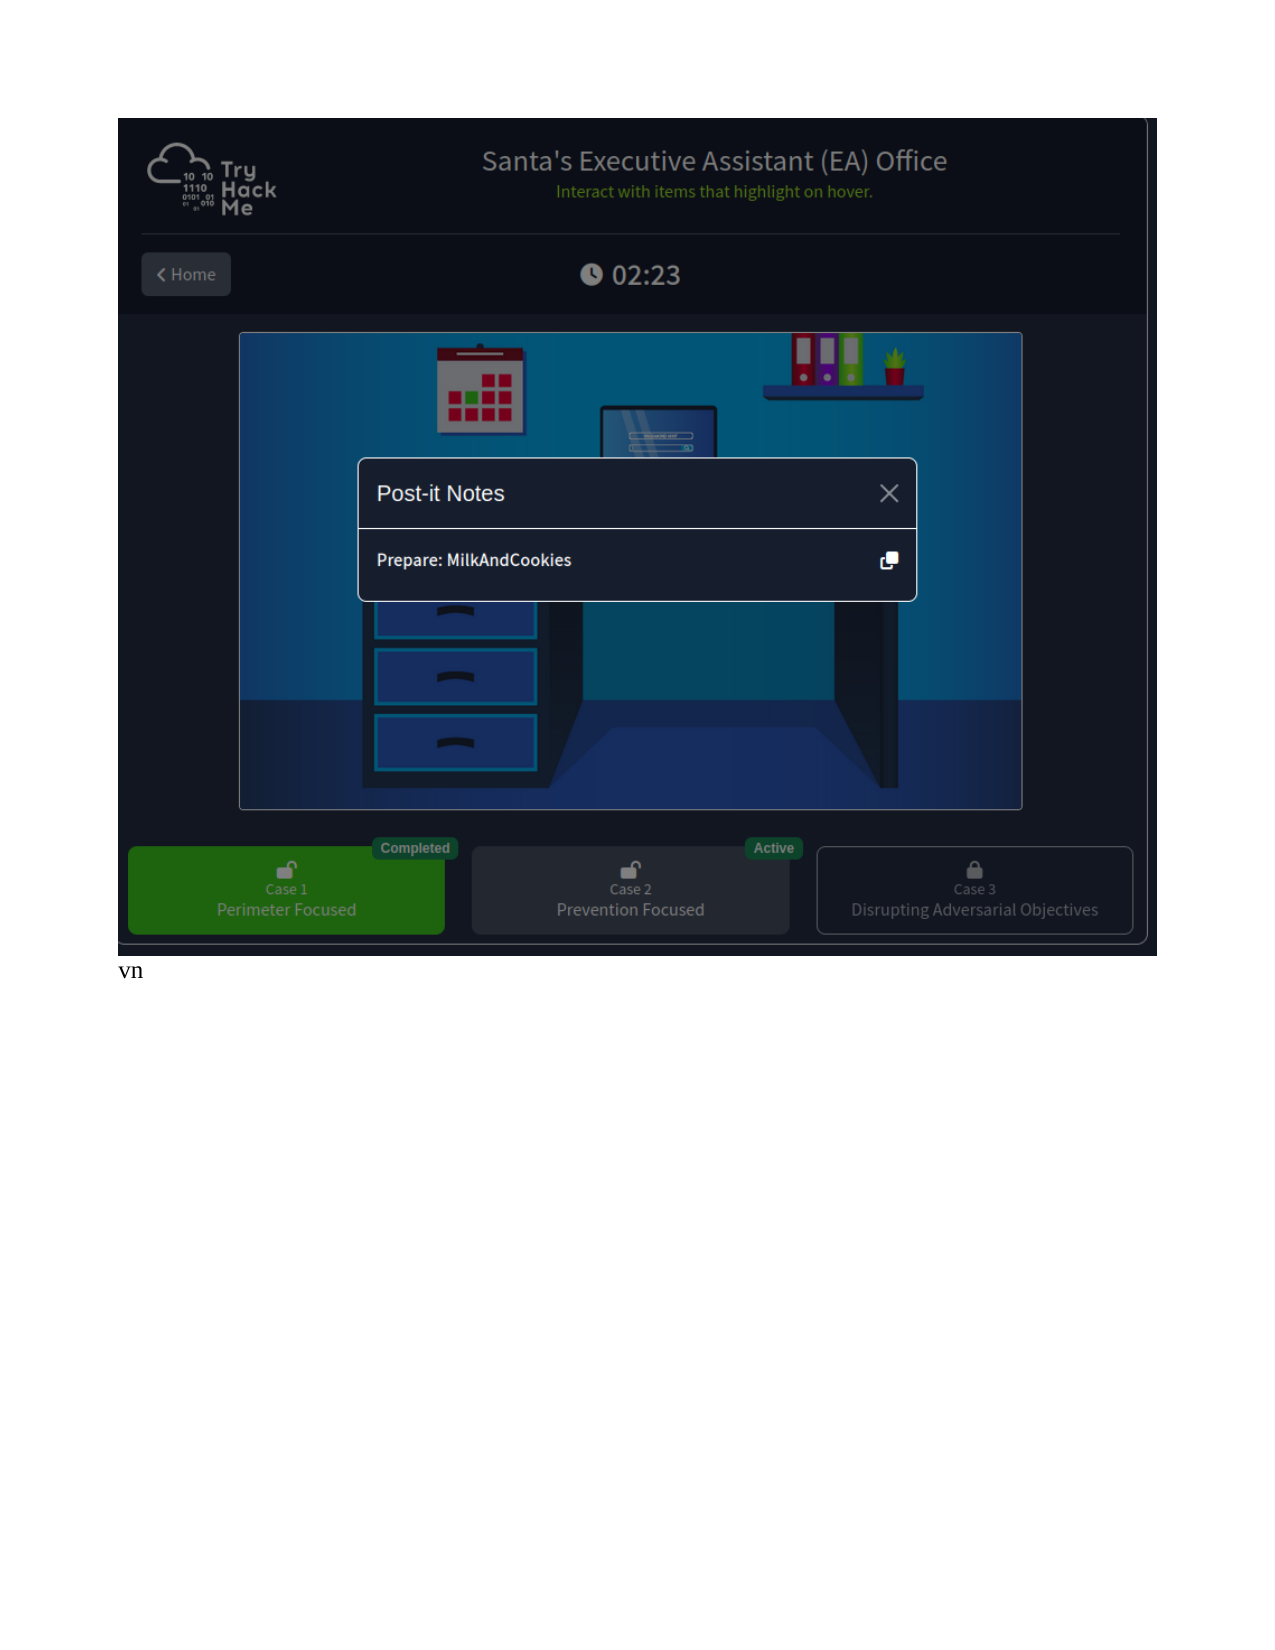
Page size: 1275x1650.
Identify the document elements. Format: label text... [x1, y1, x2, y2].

picture [118, 118, 1157, 956]
text vn [118, 956, 1157, 984]
